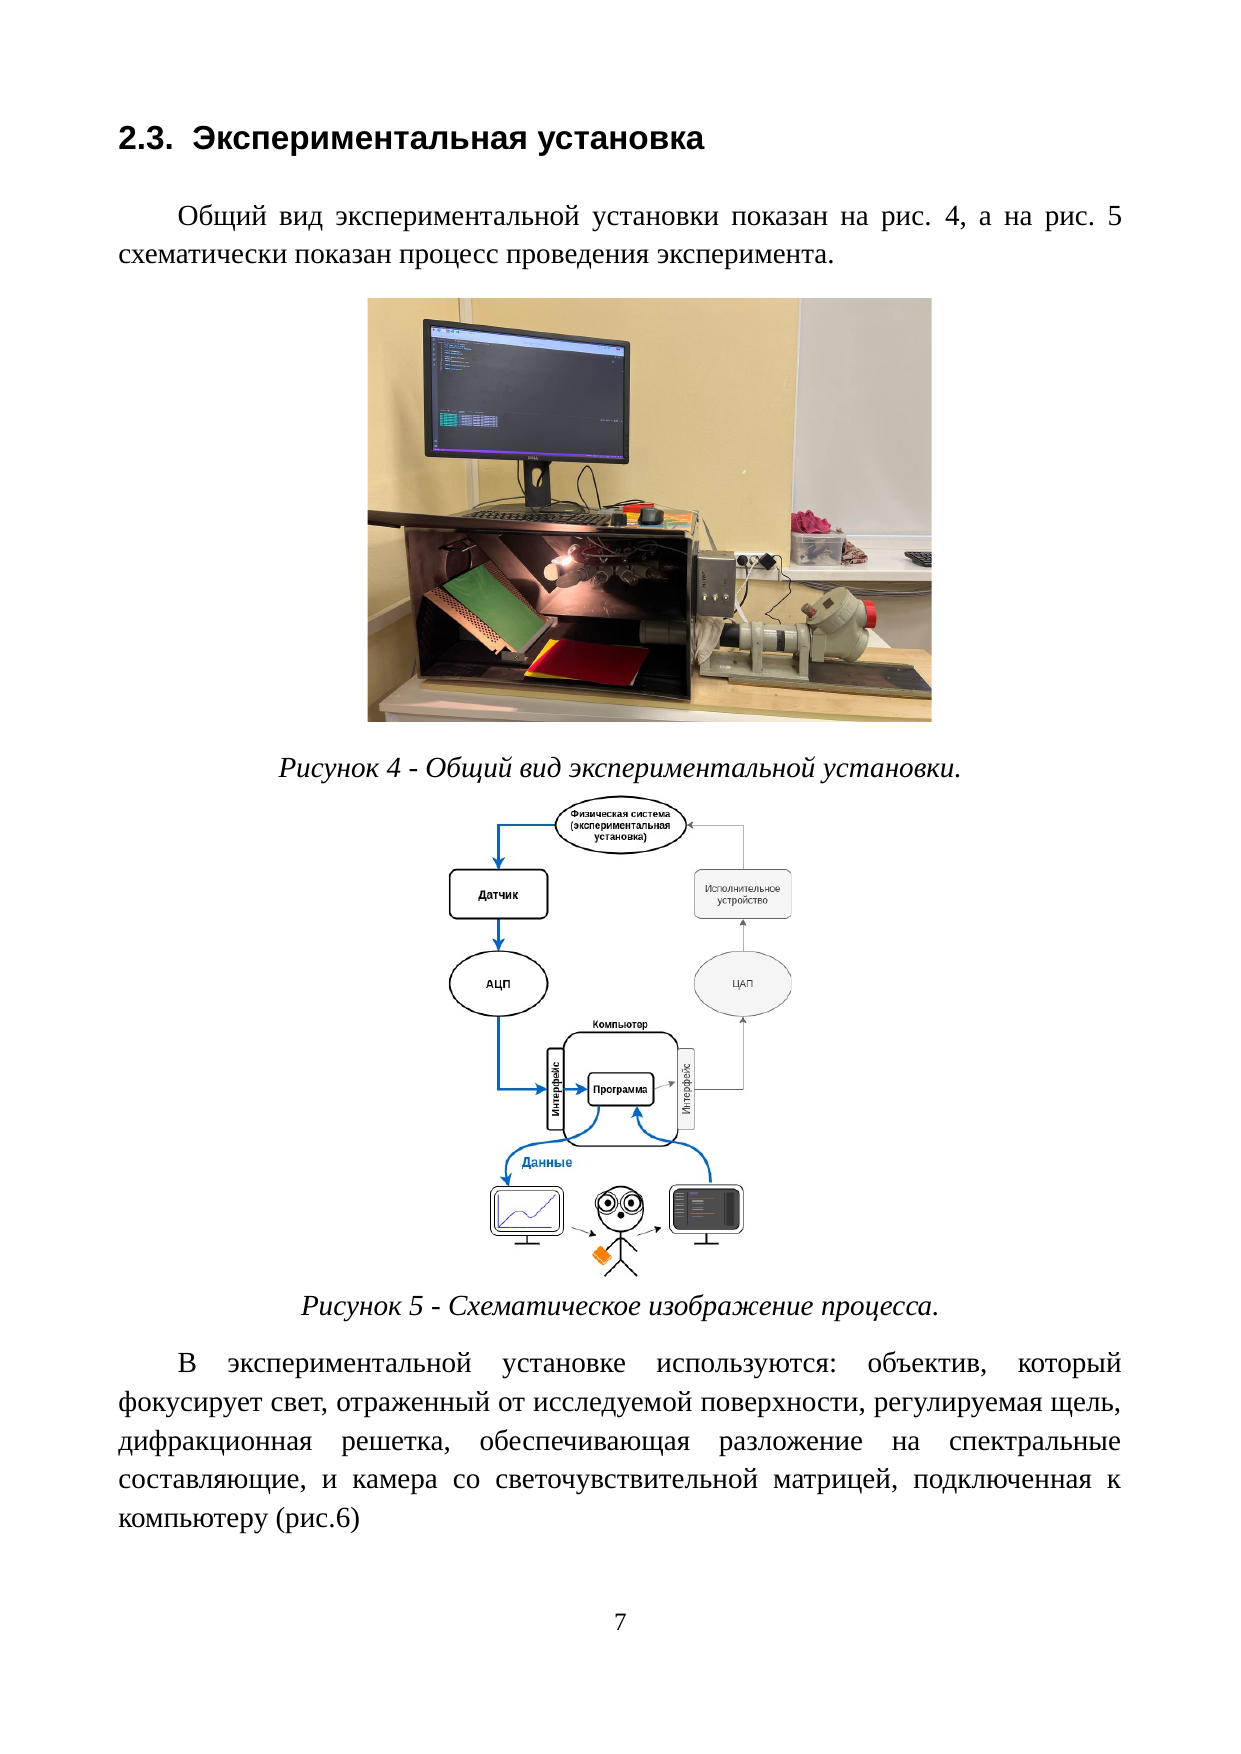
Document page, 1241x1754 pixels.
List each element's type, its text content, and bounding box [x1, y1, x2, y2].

text Рисунок 5 - Схематическое изображение процесса. [118, 1288, 1122, 1322]
text Рисунок 4 - Общий вид экспериментальной установки. [118, 750, 1122, 783]
text В экспериментальной установке используются: объектив, который фокусирует свет, отраженный от исследуемой поверхности, регулируемая щель, дифракционная решетка, обеспечивающая разложение на спектральные составляющие, и камера со светочувствительной матрицей, подключенная к компьютеру (рис.6) [118, 1346, 1122, 1533]
text Общий вид экспериментальной установки показан на рис. 4, а на рис. 5 схематически показан процесс проведения эксперимента. [118, 198, 1122, 270]
picture [367, 298, 932, 722]
subtitle Экспериментальная установка [118, 118, 1122, 157]
picture [448, 795, 792, 1277]
